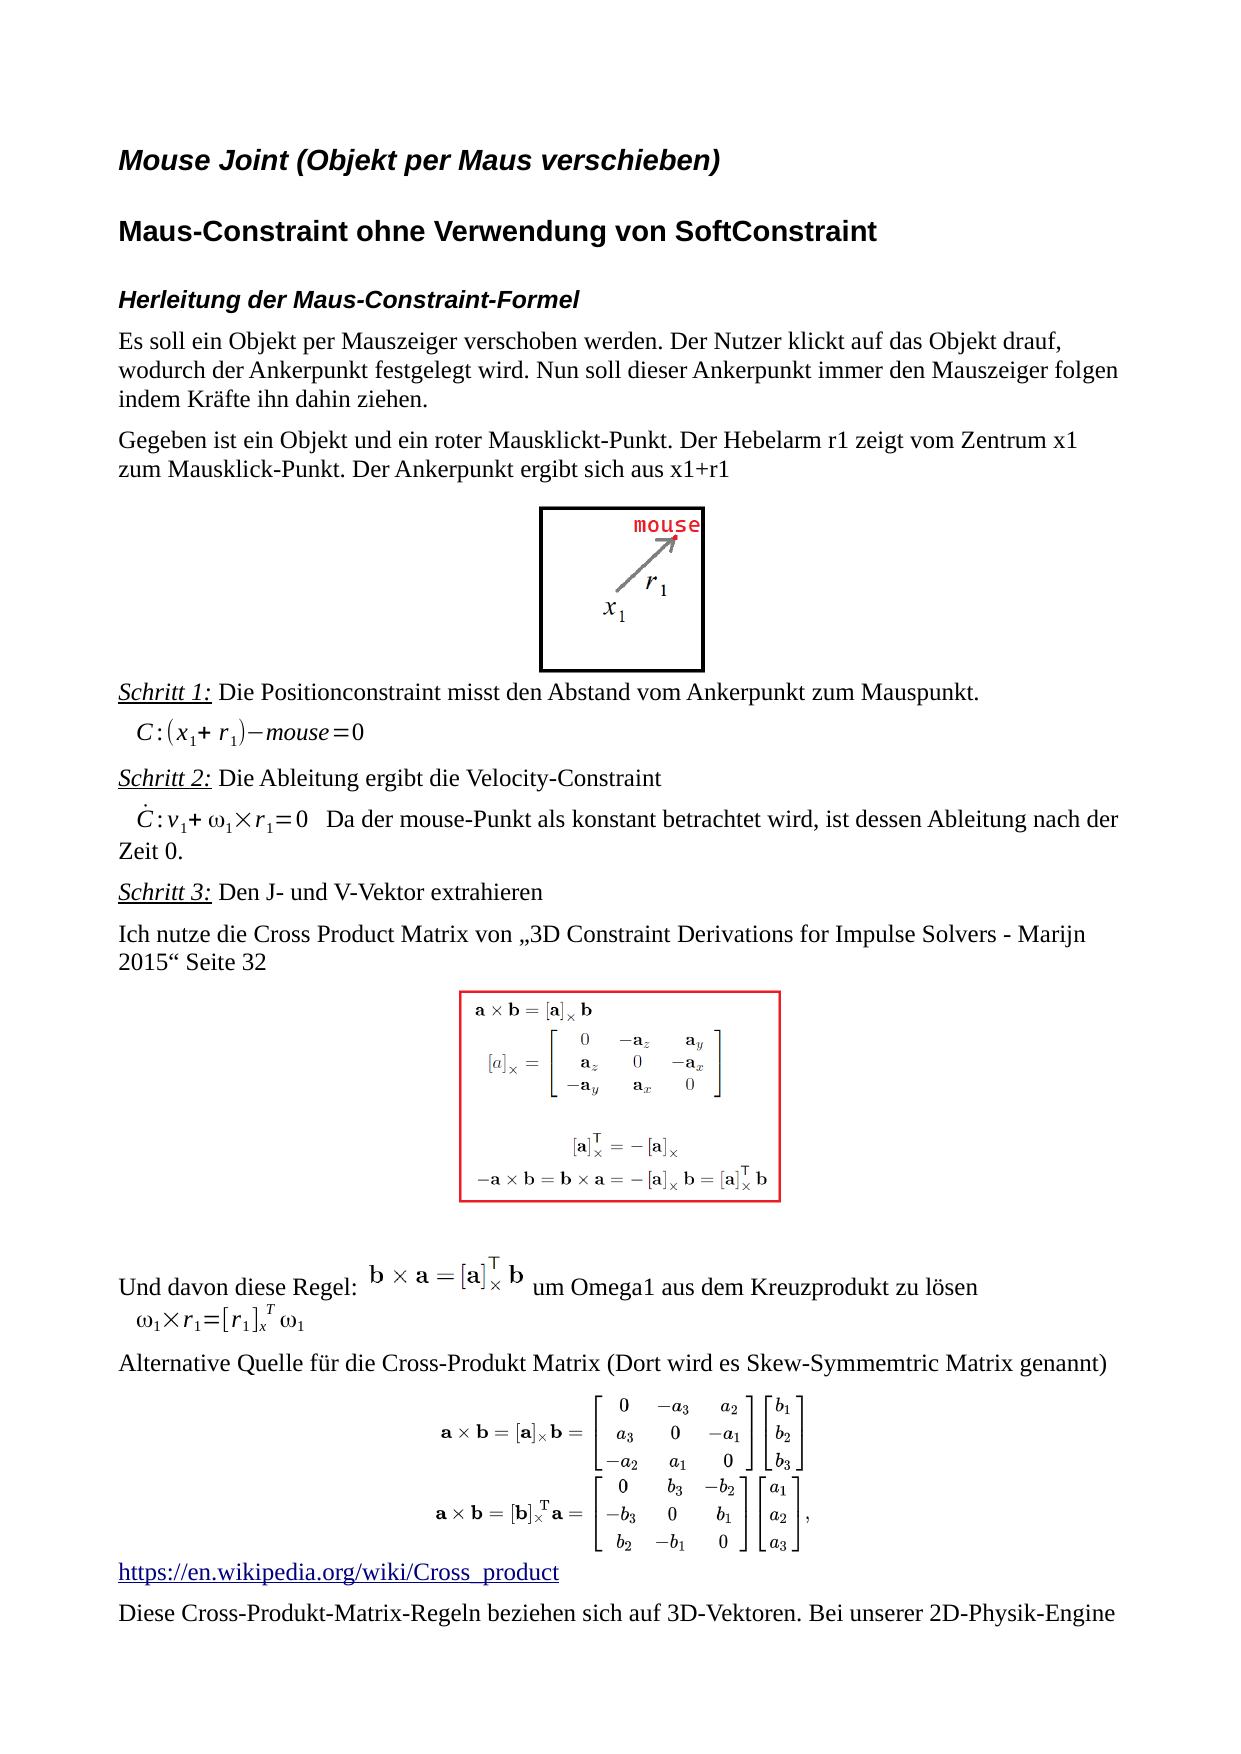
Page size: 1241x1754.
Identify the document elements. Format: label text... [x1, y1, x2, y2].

text Schritt 2: Die Ableitung ergibt die Velocity-Constraint [118, 763, 1122, 791]
text Da der mouse-Punkt als konstant betrachtet wird, ist dessen Ableitung nach der Zeit 0. [118, 804, 1122, 865]
picture [457, 988, 783, 1205]
text Alternative Quelle für die Cross-Produkt Matrix (Dort wird es Skew-Symmemtric Matrix genannt) [118, 1348, 1122, 1377]
text Und davon diese Regel: um Omega1 aus dem Kreuzprodukt zu lösen [118, 1246, 1122, 1336]
subtitle Maus-Constraint ohne Verwendung von SoftConstraint [118, 214, 1122, 248]
text Schritt 1: Die Positionconstraint misst den Abstand vom Ankerpunkt zum Mauspunkt. [118, 495, 1122, 706]
text Es soll ein Objekt per Mauszeiger verschoben werden. Der Nutzer klickt auf das Objekt drauf, wodurch der Ankerpunkt festgelegt wird. Nun soll dieser Ankerpunkt immer den Mauszeiger folgen indem Kräfte ihn dahin ziehen. [118, 326, 1122, 412]
text Diese Cross-Produkt-Matrix-Regeln beziehen sich auf 3D-Vektoren. Bei unserer 2D-Physik-Engine [118, 1598, 1122, 1627]
picture [531, 495, 710, 678]
text https://en.wikipedia.org/wiki/Cross_product [118, 1389, 1122, 1586]
picture [363, 1246, 527, 1296]
picture [431, 1389, 809, 1557]
subtitle Mouse Joint (Objekt per Maus verschieben) [118, 143, 1122, 177]
text Schritt 3: Den J- und V-Vektor extrahieren [118, 877, 1122, 906]
text Gegeben ist ein Objekt und ein roter Mausklickt-Punkt. Der Hebelarm r1 zeigt vom Zentrum x1 zum Mausklick-Punkt. Der Ankerpunkt ergibt sich aus x1+r1 [118, 425, 1122, 482]
text Ich nutze die Cross Product Matrix von „3D Constraint Derivations for Impulse Solvers - Marijn 2015“ Seite 32 [118, 919, 1122, 976]
subtitle Herleitung der Maus-Constraint-Formel [118, 285, 1122, 314]
